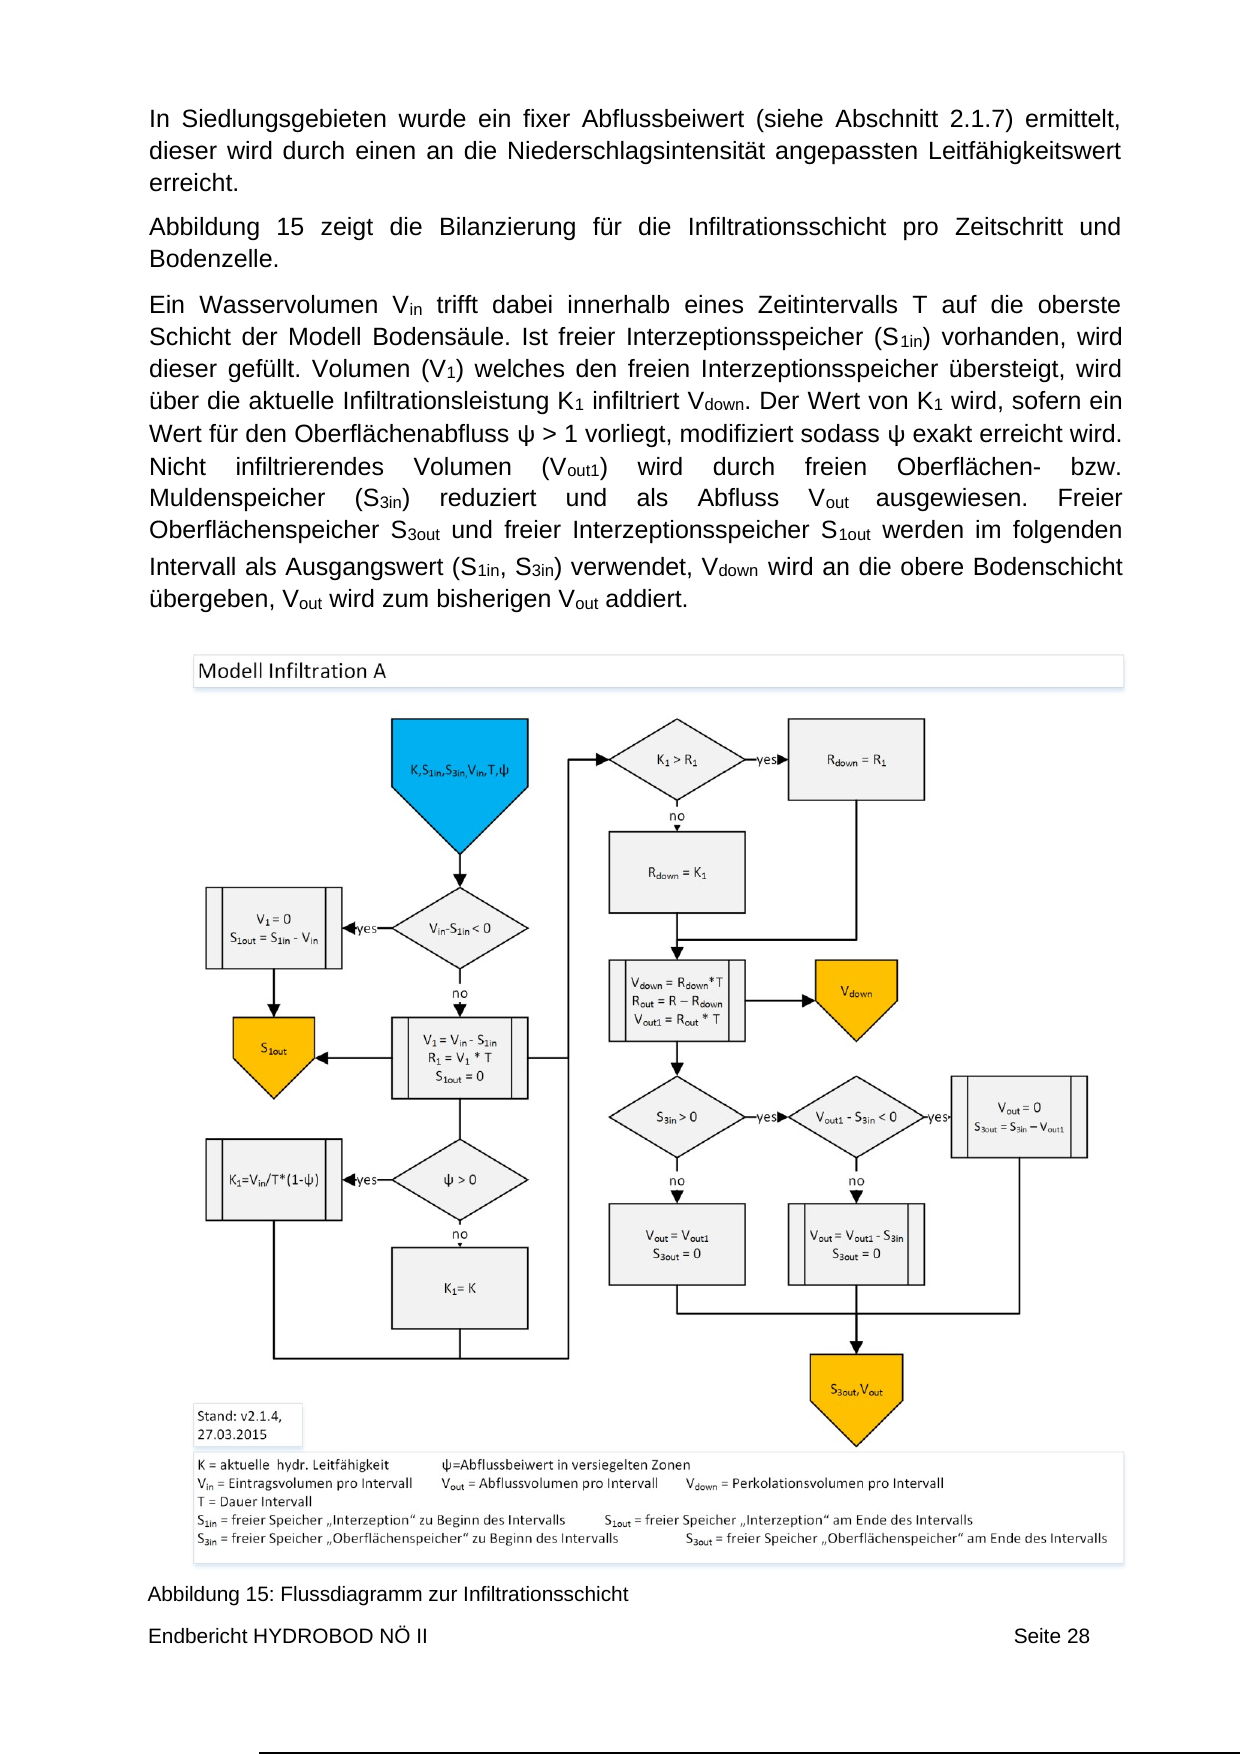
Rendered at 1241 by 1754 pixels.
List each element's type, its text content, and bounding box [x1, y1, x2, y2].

text Ein Wasservolumen Vin trifft dabei innerhalb eines Zeitintervalls T auf die oberste Schicht der Modell Bodensäule. Ist freier Interzeptionsspeicher (S1in) vorhanden, wird dieser gefüllt. Volumen (V1) welches den freien Interzeptionsspeicher übersteigt, wird über die aktuelle Infiltrationsleistung K1 infiltriert Vdown. Der Wert von K1 wird, sofern ein Wert für den Oberflächenabfluss ψ > 1 vorliegt, modifiziert sodass ψ exakt erreicht wird. Nicht infiltrierendes Volumen (Vout1) wird durch freien Oberflächen- bzw. Muldenspeicher (S3in) reduziert und als Abfluss Vout ausgewiesen. Freier Oberflächenspeicher S3out und freier Interzeptionsspeicher S1out werden im folgenden Intervall als Ausgangswert (S1in, S3in) verwendet, Vdown wird an die obere Bodenschicht übergeben, Vout wird zum bisherigen Vout addiert. [149, 290, 1123, 613]
text In Siedlungsgebieten wurde ein fixer Abflussbeiwert (siehe Abschnitt 2.1.7) ermittelt, dieser wird durch einen an die Niederschlagsintensität angepassten Leitfähigkeitswert erreicht. [149, 104, 1123, 196]
text Abbildung 15 zeigt die Bilanzierung für die Infiltrationsschicht pro Zeitschritt und Bodenzelle. [149, 212, 1123, 273]
text Abbildung 15: Flussdiagramm zur Infiltrationsschicht [147, 1582, 1123, 1606]
